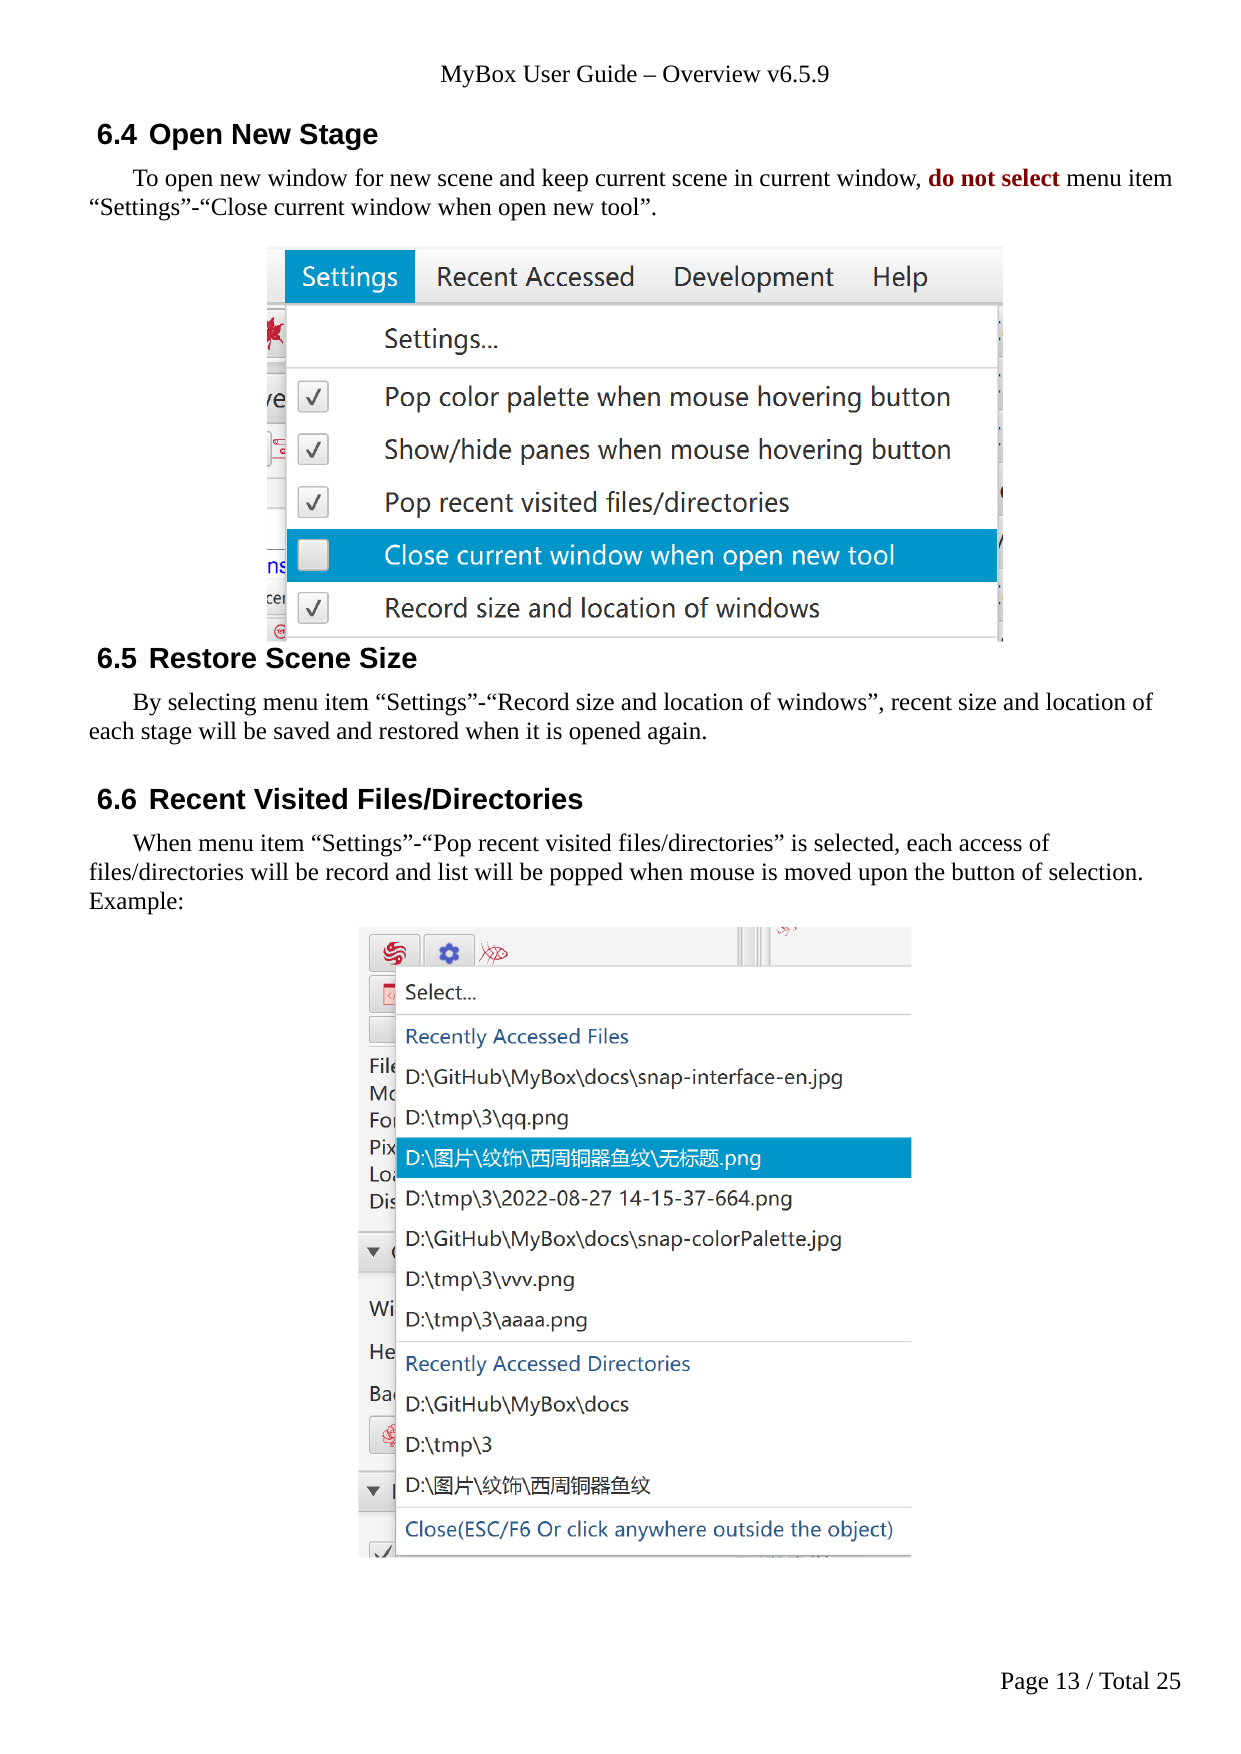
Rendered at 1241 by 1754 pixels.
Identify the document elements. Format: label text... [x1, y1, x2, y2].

picture [358, 927, 912, 1558]
picture [266, 233, 1003, 642]
text By selecting menu item “Settings”-“Record size and location of windows”, recent size and location of each stage will be saved and restored when it is opened again. [88, 687, 1181, 745]
text To open new window for new scene and keep current scene in current window, do not select menu item “Settings”-“Close current window when open new tool”. [88, 163, 1181, 221]
subtitle Open New Stage [88, 117, 1181, 151]
subtitle Recent Visited Files/Directories [88, 782, 1181, 816]
subtitle Restore Scene Size [88, 258, 1181, 675]
text When menu item “Settings”-“Pop recent visited files/directories” is selected, each access of files/directories will be record and list will be popped when mouse is moved upon the button of selection. Example: [88, 828, 1181, 914]
